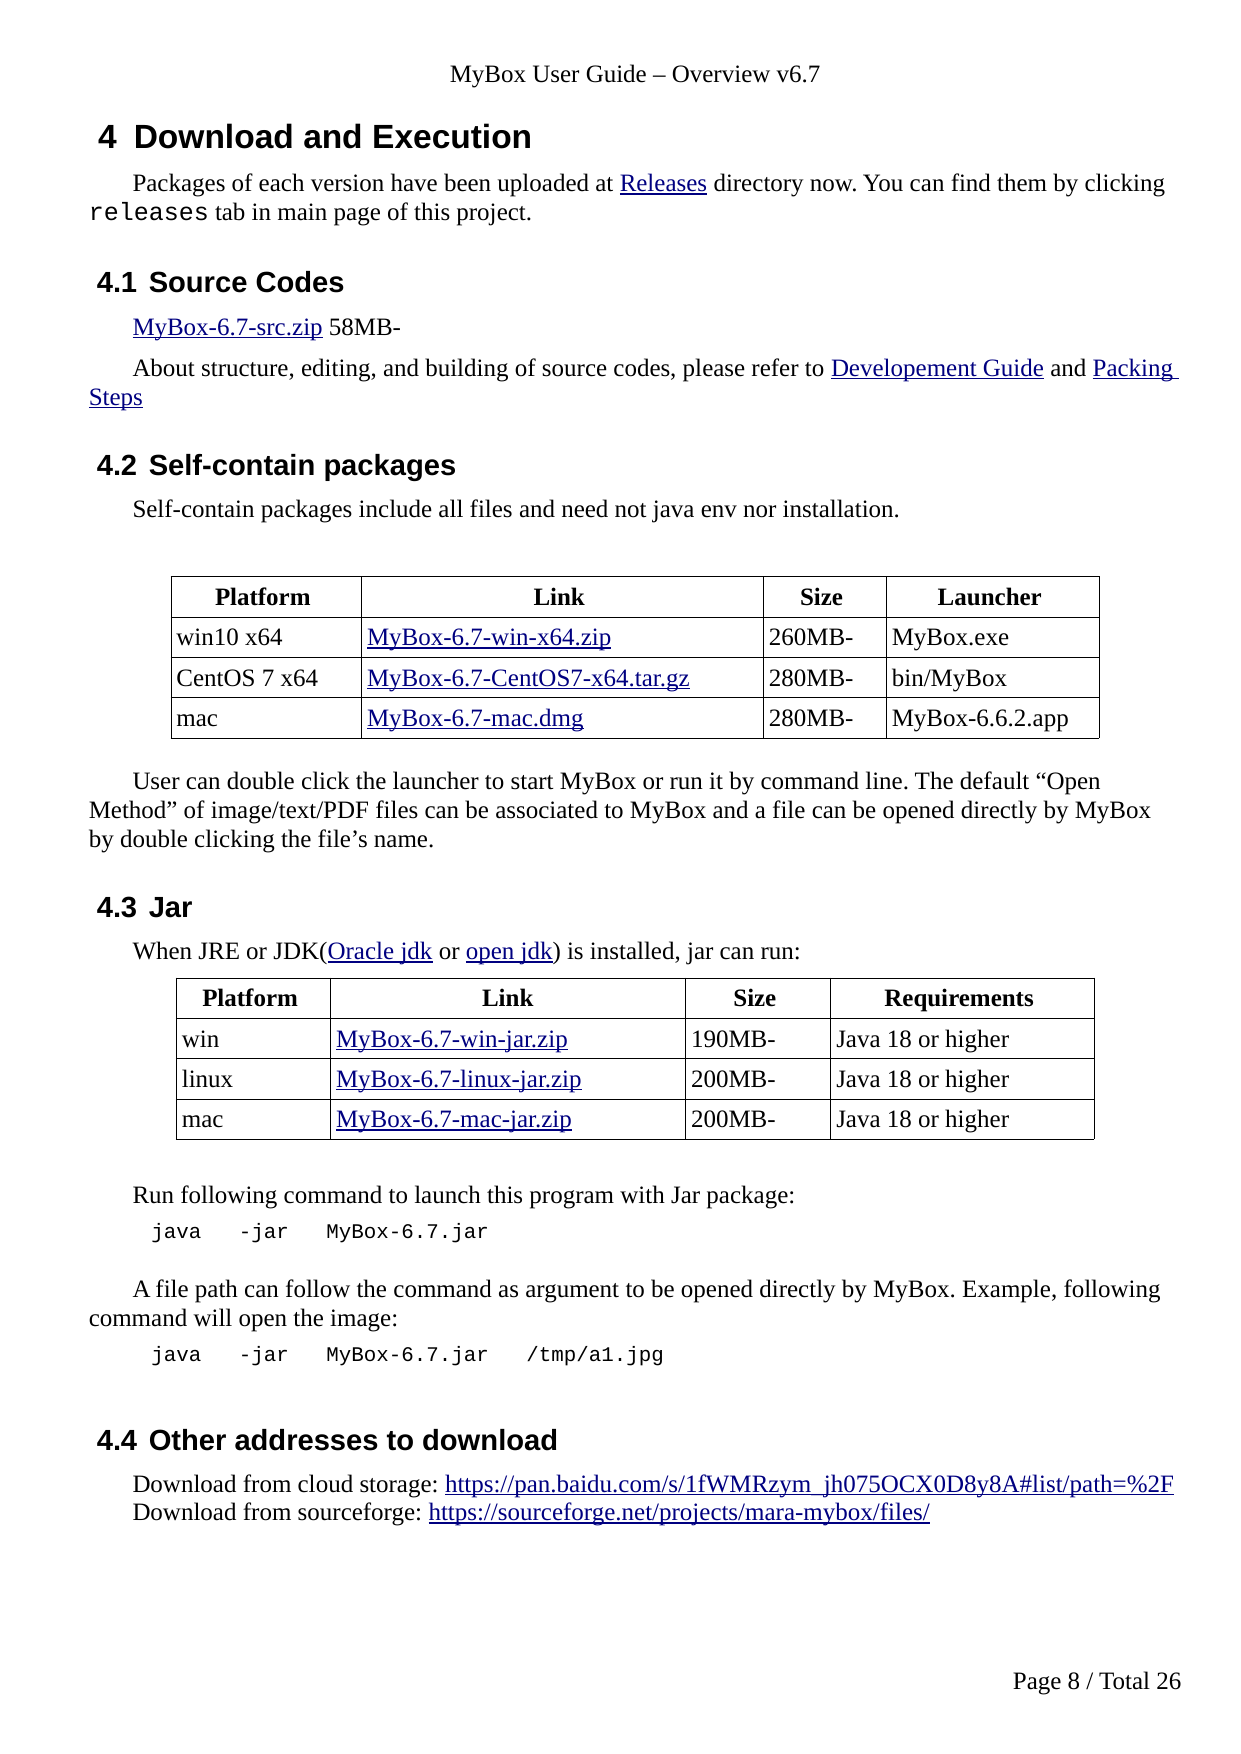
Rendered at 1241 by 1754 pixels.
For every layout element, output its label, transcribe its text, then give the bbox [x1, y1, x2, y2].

subtitle Jar [88, 890, 1181, 924]
table_cell 280MB- [764, 658, 886, 697]
table_cell MyBox-6.6.2.app [887, 698, 1099, 738]
table_header Link [362, 577, 763, 617]
text java -jar MyBox-6.7.jar /tmp/a1.jpg [88, 1344, 1181, 1368]
table_cell MyBox.exe [887, 618, 1099, 657]
table_header Link [331, 979, 685, 1018]
table_header Size [686, 979, 830, 1018]
text Run following command to launch this program with Jar package: [88, 1180, 1181, 1209]
table_cell Java 18 or higher [831, 1059, 1094, 1098]
text When JRE or JDK(Oracle jdk or open jdk) is installed, jar can run: [88, 936, 1181, 965]
table_header Requirements [831, 979, 1094, 1018]
text MyBox-6.7-src.zip 58MB- [88, 312, 1181, 340]
table_cell MyBox-6.7-linux-jar.zip [331, 1059, 685, 1098]
table_cell mac [177, 1100, 330, 1139]
table_cell MyBox-6.7-mac.dmg [362, 698, 763, 738]
subtitle Download and Execution [88, 117, 1181, 156]
table_header Platform [177, 979, 330, 1018]
table_cell 190MB- [686, 1019, 830, 1058]
text User can double click the launcher to start MyBox or run it by command line. The default “Open Method” of image/text/PDF files can be associated to MyBox and a file can be opened directly by MyBox by double clicking the file’s name. [88, 766, 1181, 853]
text Download from cloud storage: https://pan.baidu.com/s/1fWMRzym_jh075OCX0D8y8A#list/path=%2F Download from sourceforge: https://sourceforge.net/projects/mara-mybox/files/ [88, 1469, 1181, 1526]
table_cell MyBox-6.7-win-x64.zip [362, 618, 763, 657]
table_header Launcher [887, 577, 1099, 617]
table_header Size [764, 577, 886, 617]
text A file path can follow the command as argument to be opened directly by MyBox. Example, following command will open the image: [88, 1274, 1181, 1332]
subtitle Self-contain packages [88, 448, 1181, 481]
table_cell win10 x64 [172, 618, 361, 657]
subtitle Source Codes [88, 266, 1181, 299]
table_cell 200MB- [686, 1100, 830, 1139]
table_cell 200MB- [686, 1059, 830, 1098]
text Self-contain packages include all files and need not java env nor installation. [88, 494, 1181, 523]
table_cell 280MB- [764, 698, 886, 738]
table_header Platform [172, 577, 361, 617]
table_cell Java 18 or higher [831, 1019, 1094, 1058]
text About structure, editing, and building of source codes, please refer to Developement Guide and Packing Steps [88, 353, 1181, 410]
table_cell Java 18 or higher [831, 1100, 1094, 1139]
table_cell mac [172, 698, 361, 738]
table_cell MyBox-6.7-mac-jar.zip [331, 1100, 685, 1139]
text java -jar MyBox-6.7.jar [88, 1221, 1181, 1245]
text Packages of each version have been uploaded at Releases directory now. You can find them by clicking releases tab in main page of this project. [88, 168, 1181, 228]
subtitle Other addresses to download [88, 1423, 1181, 1456]
table_cell linux [177, 1059, 330, 1098]
table_cell win [177, 1019, 330, 1058]
table_cell bin/MyBox [887, 658, 1099, 697]
table_cell 260MB- [764, 618, 886, 657]
table_cell MyBox-6.7-win-jar.zip [331, 1019, 685, 1058]
table_cell CentOS 7 x64 [172, 658, 361, 697]
table_cell MyBox-6.7-CentOS7-x64.tar.gz [362, 658, 763, 697]
